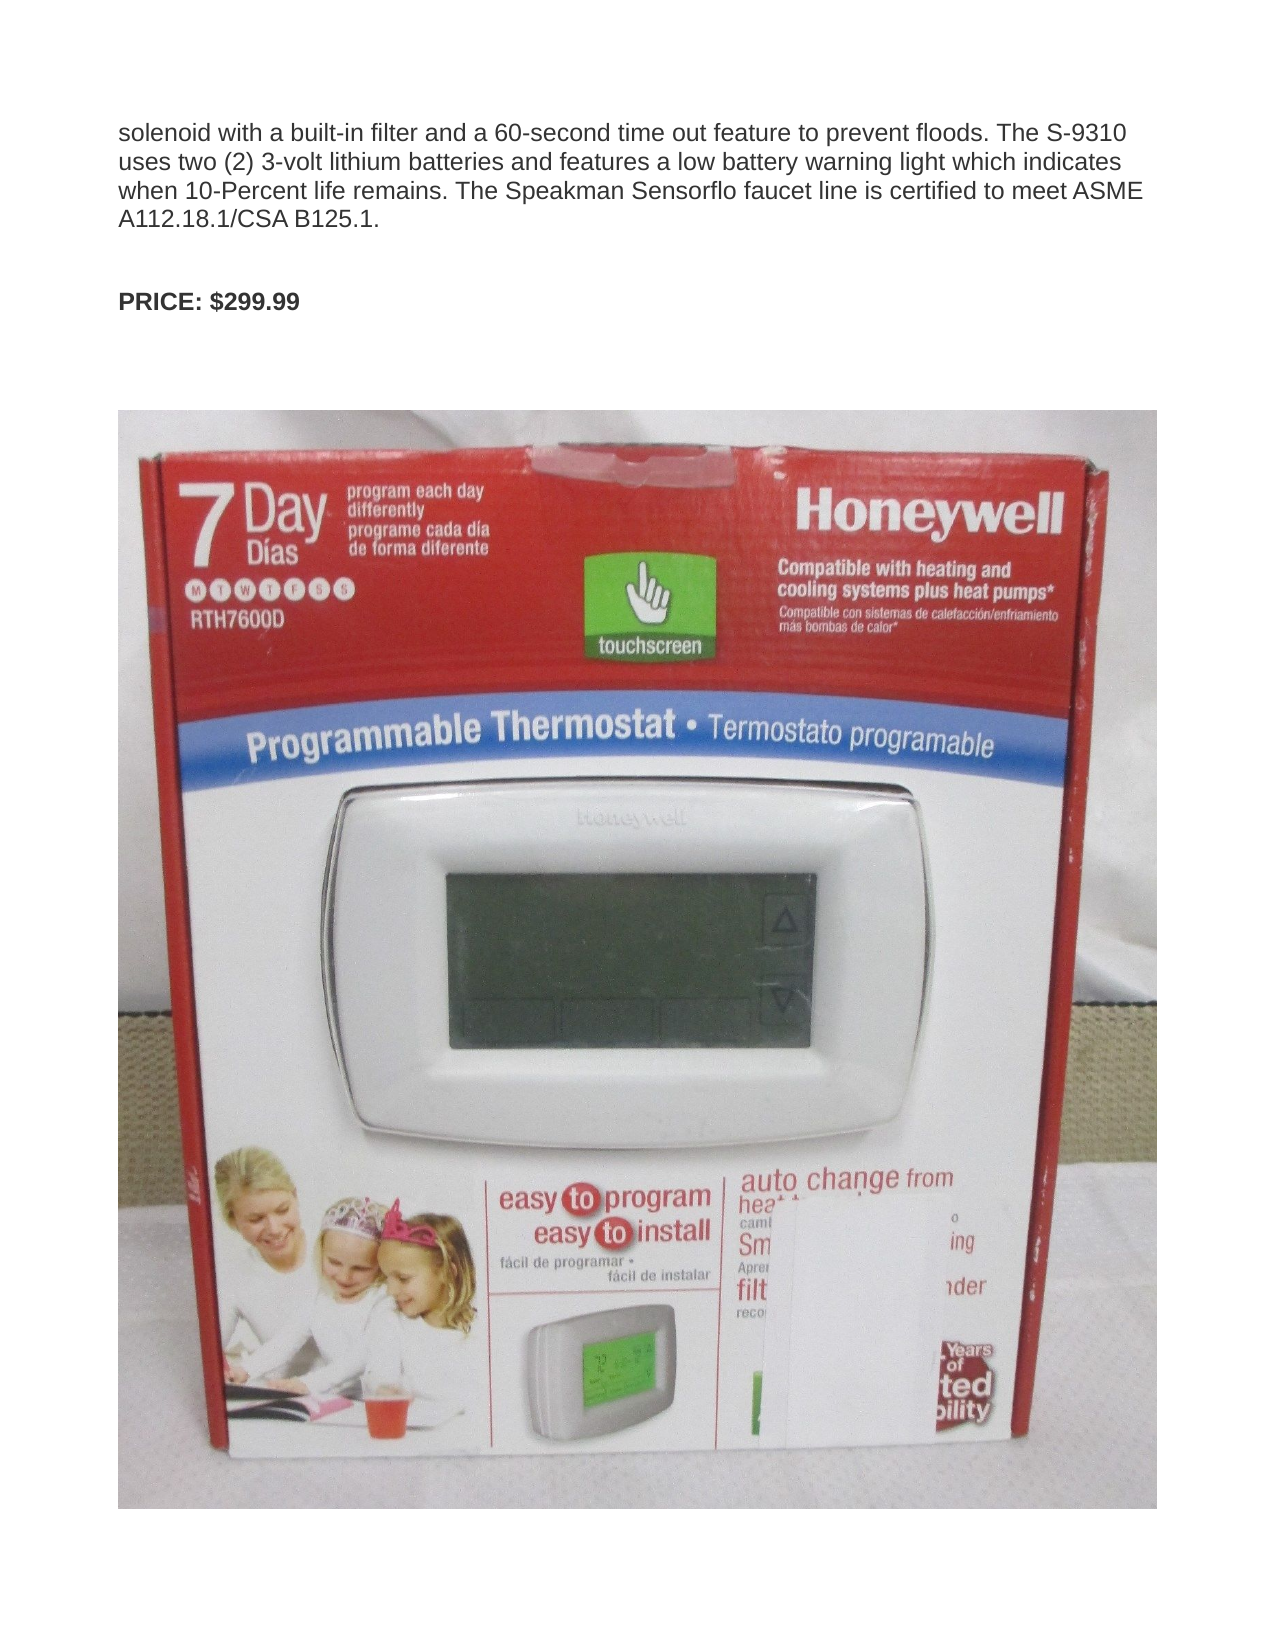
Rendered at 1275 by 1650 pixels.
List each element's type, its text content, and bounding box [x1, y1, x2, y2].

text PRICE: $299.99 [118, 287, 1157, 316]
text solenoid with a built-in filter and a 60-second time out feature to prevent floods. The S-9310 uses two (2) 3-volt lithium batteries and features a low battery warning light which indicates when 10-Percent life remains. The Speakman Sensorflo faucet line is certified to meet ASME A112.18.1/CSA B125.1. [118, 118, 1157, 233]
